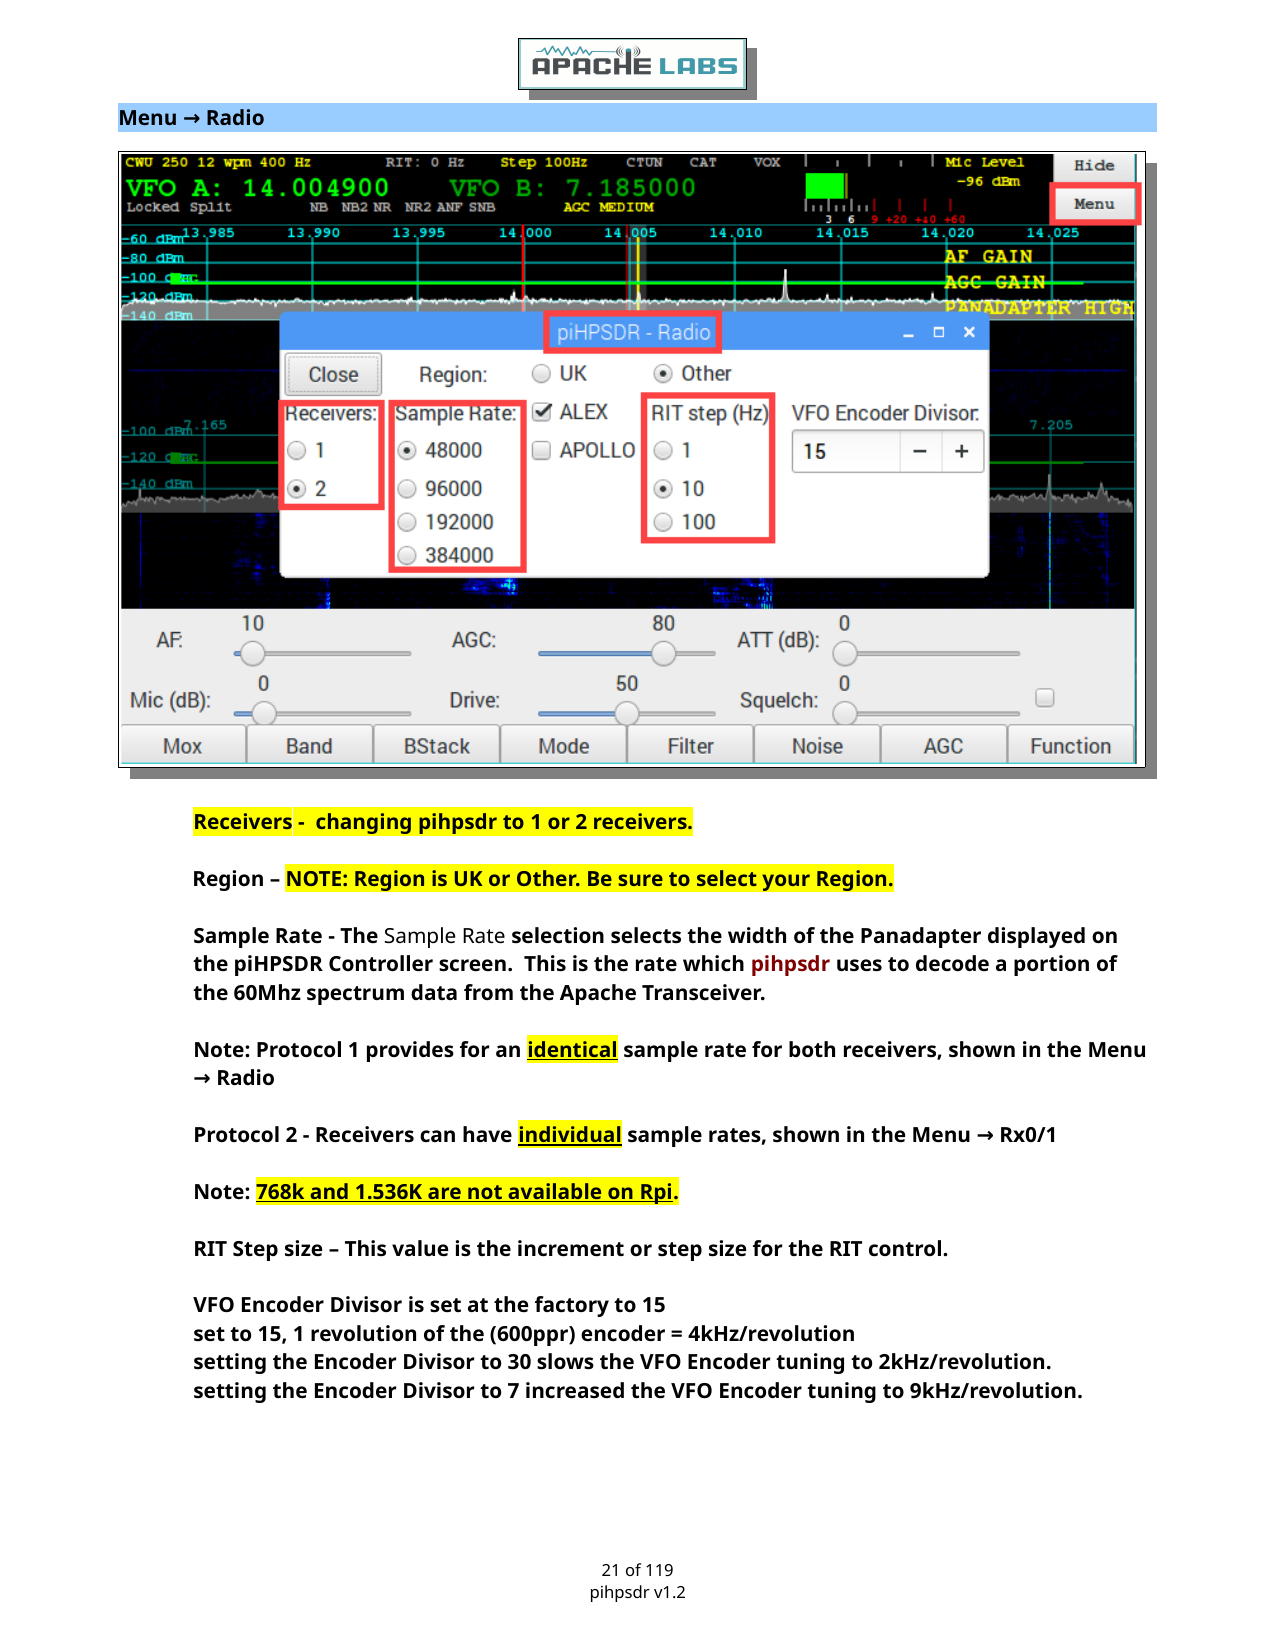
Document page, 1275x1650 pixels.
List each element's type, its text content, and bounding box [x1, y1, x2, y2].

subtitle Menu → Radio [118, 103, 1157, 132]
list VFO Encoder Divisor is set at the factory to 15 [156, 1291, 1157, 1319]
picture [121, 154, 1142, 764]
picture [521, 40, 744, 87]
list Note: Protocol 1 provides for an identical sample rate for both receivers, shown in the Menu → Radio [156, 1035, 1157, 1092]
list setting the Encoder Divisor to 7 increased the VFO Encoder tuning to 9kHz/revolution. [156, 1376, 1157, 1404]
list Protocol 2 - Receivers can have individual sample rates, shown in the Menu → Rx0/1 [156, 1120, 1157, 1148]
list Sample Rate - The Sample Rate selection selects the width of the Panadapter displayed on the piHPSDR Controller screen. This is the rate which pihpsdr uses to decode a portion of the 60Mhz spectrum data from the Apache Transceiver. [156, 921, 1157, 1006]
list setting the Encoder Divisor to 30 slows the VFO Encoder tuning to 2kHz/revolution. [156, 1347, 1157, 1376]
list set to 15, 1 revolution of the (600ppr) encoder = 4kHz/revolution [156, 1319, 1157, 1347]
list Receivers - changing pihpsdr to 1 or 2 receivers. [156, 807, 1157, 836]
text Region – NOTE: Region is UK or Other. Be sure to select your Region. [118, 864, 1157, 892]
list Note: 768k and 1.536K are not available on Rpi. [156, 1177, 1157, 1234]
list RIT Step size – This value is the increment or step size for the RIT control. [156, 1234, 1157, 1262]
